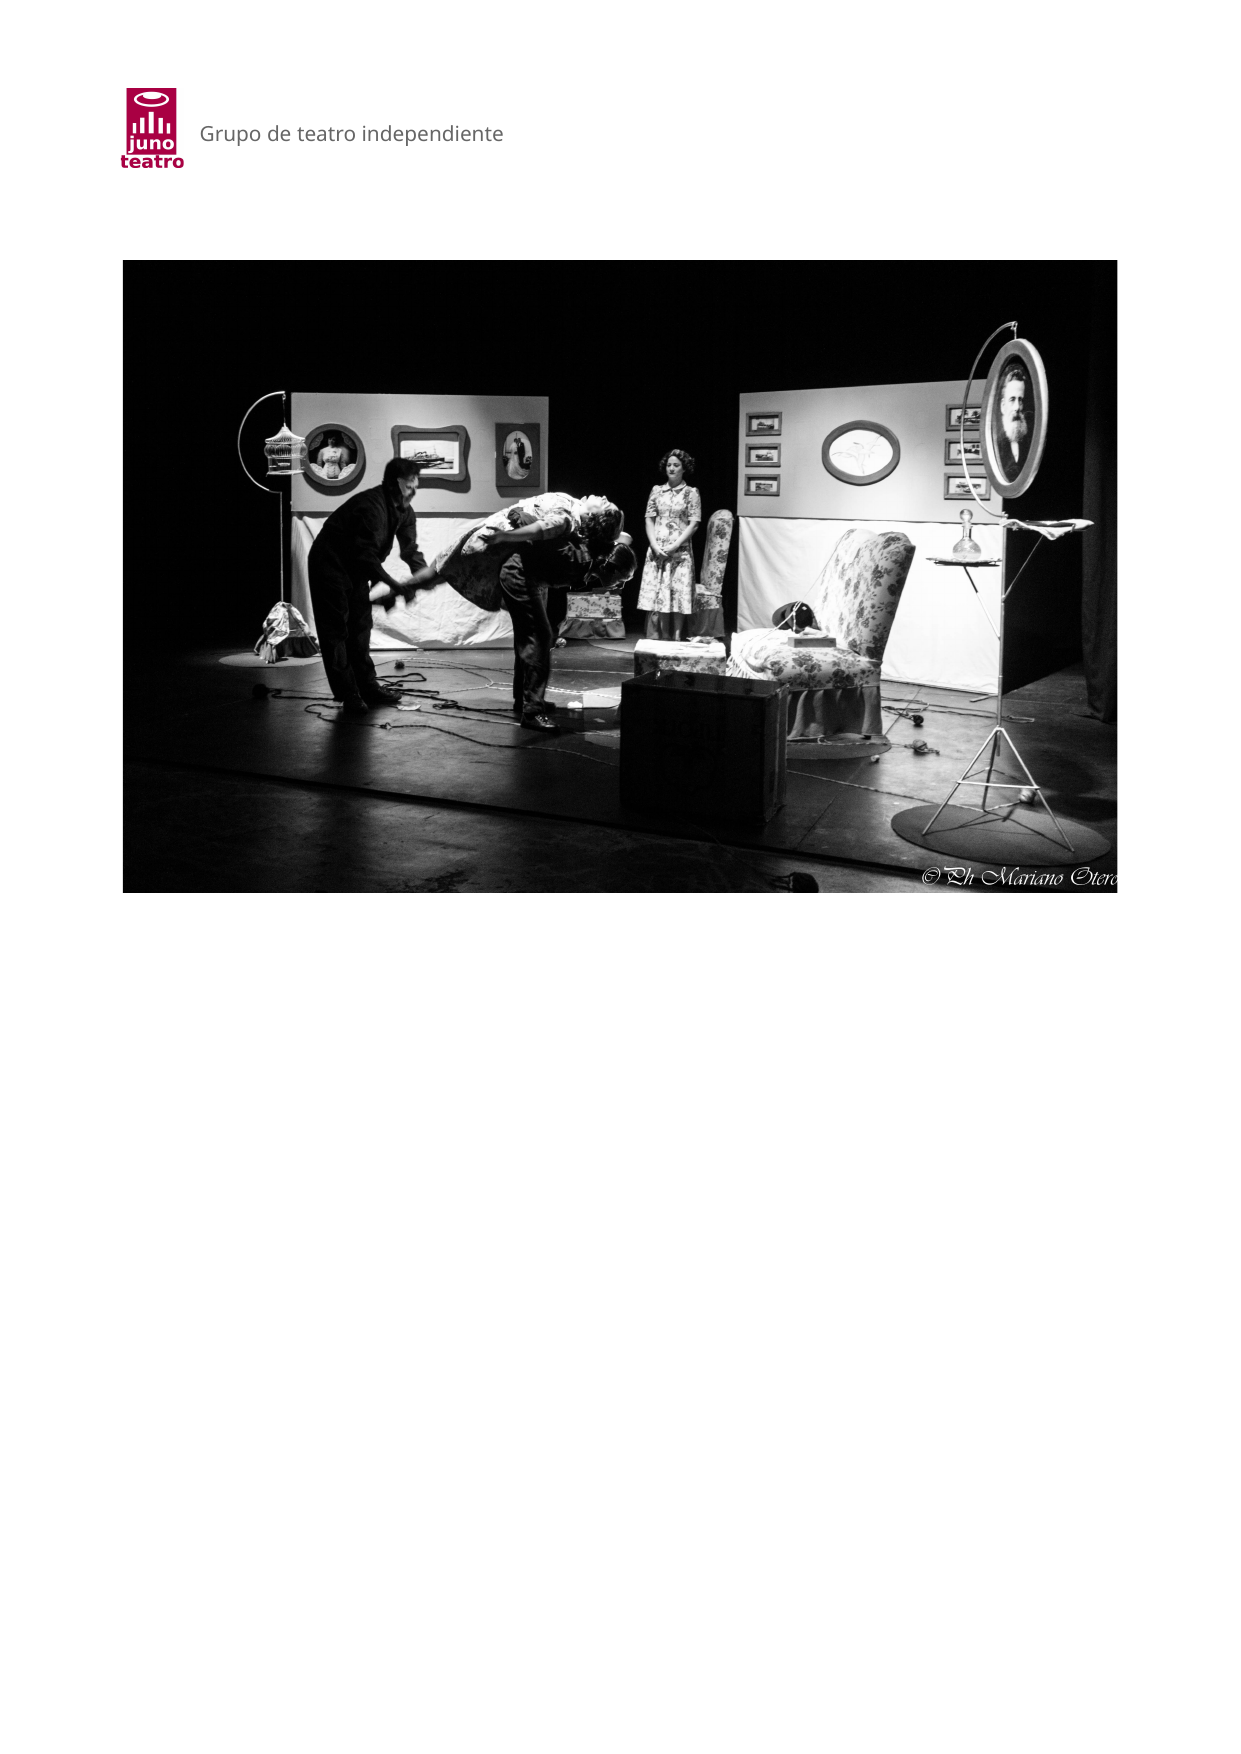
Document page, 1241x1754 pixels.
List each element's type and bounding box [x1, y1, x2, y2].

picture [122, 260, 1118, 893]
picture [120, 88, 184, 168]
